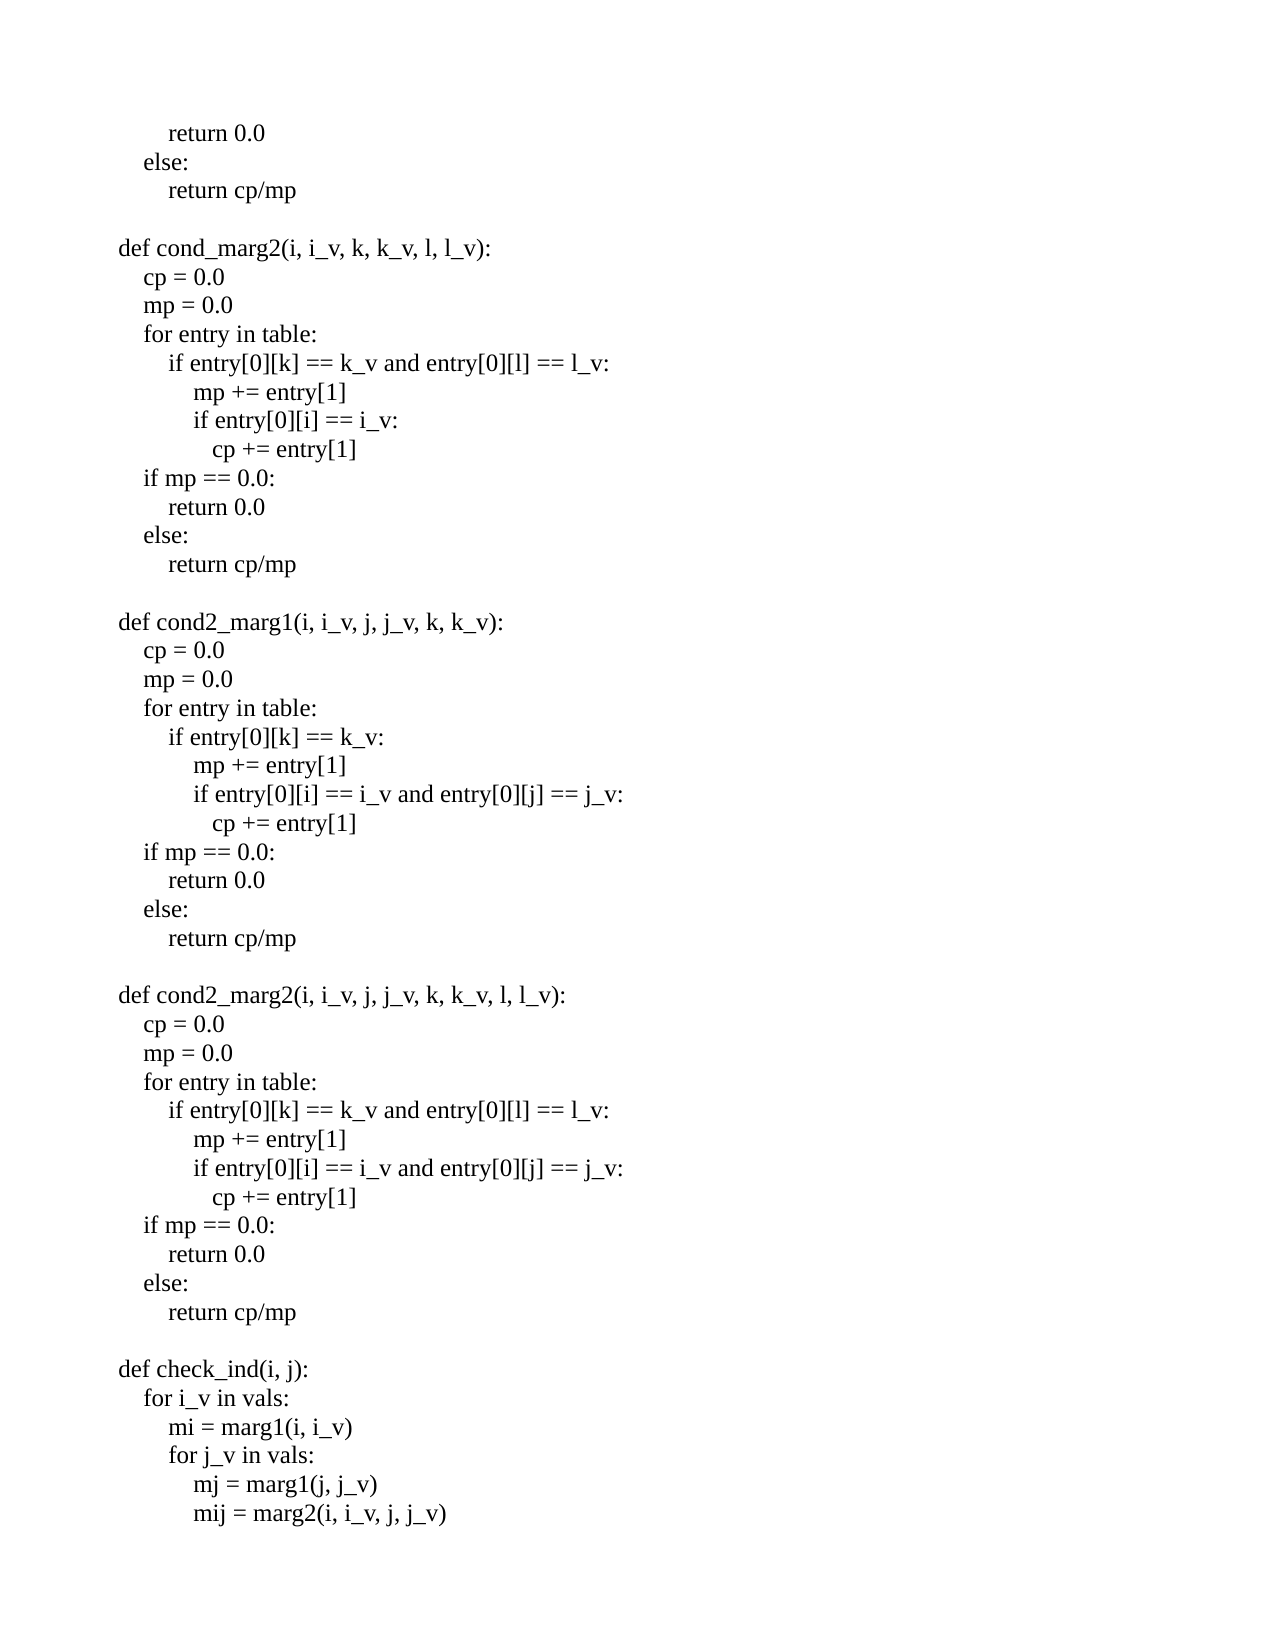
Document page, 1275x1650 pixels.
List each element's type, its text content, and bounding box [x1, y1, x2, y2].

text if entry[0][i] == i_v: [118, 406, 1157, 434]
text for i_v in vals: [118, 1383, 1157, 1412]
text return cp/mp [118, 549, 1157, 578]
text mp = 0.0 [118, 1038, 1157, 1067]
text return 0.0 [118, 1239, 1157, 1268]
text cp = 0.0 [118, 262, 1157, 291]
text for entry in table: [118, 693, 1157, 722]
text mi = marg1(i, i_v) [118, 1412, 1157, 1441]
text cp += entry[1] [118, 434, 1157, 463]
text for entry in table: [118, 319, 1157, 348]
text for entry in table: [118, 1067, 1157, 1096]
text if mp == 0.0: [118, 463, 1157, 492]
text mp = 0.0 [118, 291, 1157, 319]
text def cond2_marg1(i, i_v, j, j_v, k, k_v): [118, 607, 1157, 636]
text cp = 0.0 [118, 1009, 1157, 1038]
text def check_ind(i, j): [118, 1354, 1157, 1383]
text if mp == 0.0: [118, 837, 1157, 866]
text if entry[0][i] == i_v and entry[0][j] == j_v: [118, 1153, 1157, 1182]
text if entry[0][k] == k_v: [118, 722, 1157, 751]
text return 0.0 [118, 492, 1157, 521]
text mij = marg2(i, i_v, j, j_v) [118, 1498, 1157, 1527]
text cp = 0.0 [118, 636, 1157, 664]
text cp += entry[1] [118, 1182, 1157, 1211]
text else: [118, 521, 1157, 549]
text if entry[0][i] == i_v and entry[0][j] == j_v: [118, 779, 1157, 808]
text def cond_marg2(i, i_v, k, k_v, l, l_v): [118, 233, 1157, 262]
text return cp/mp [118, 1297, 1157, 1326]
text else: [118, 1268, 1157, 1297]
text if entry[0][k] == k_v and entry[0][l] == l_v: [118, 348, 1157, 377]
text else: [118, 147, 1157, 176]
text return 0.0 [118, 118, 1157, 147]
text mj = marg1(j, j_v) [118, 1469, 1157, 1498]
text return cp/mp [118, 923, 1157, 952]
text mp = 0.0 [118, 664, 1157, 693]
text for j_v in vals: [118, 1441, 1157, 1469]
text else: [118, 894, 1157, 923]
text mp += entry[1] [118, 1124, 1157, 1153]
text if entry[0][k] == k_v and entry[0][l] == l_v: [118, 1096, 1157, 1124]
text if mp == 0.0: [118, 1211, 1157, 1239]
text return 0.0 [118, 866, 1157, 894]
text return cp/mp [118, 176, 1157, 204]
text cp += entry[1] [118, 808, 1157, 837]
text def cond2_marg2(i, i_v, j, j_v, k, k_v, l, l_v): [118, 981, 1157, 1009]
text mp += entry[1] [118, 377, 1157, 406]
text mp += entry[1] [118, 751, 1157, 779]
